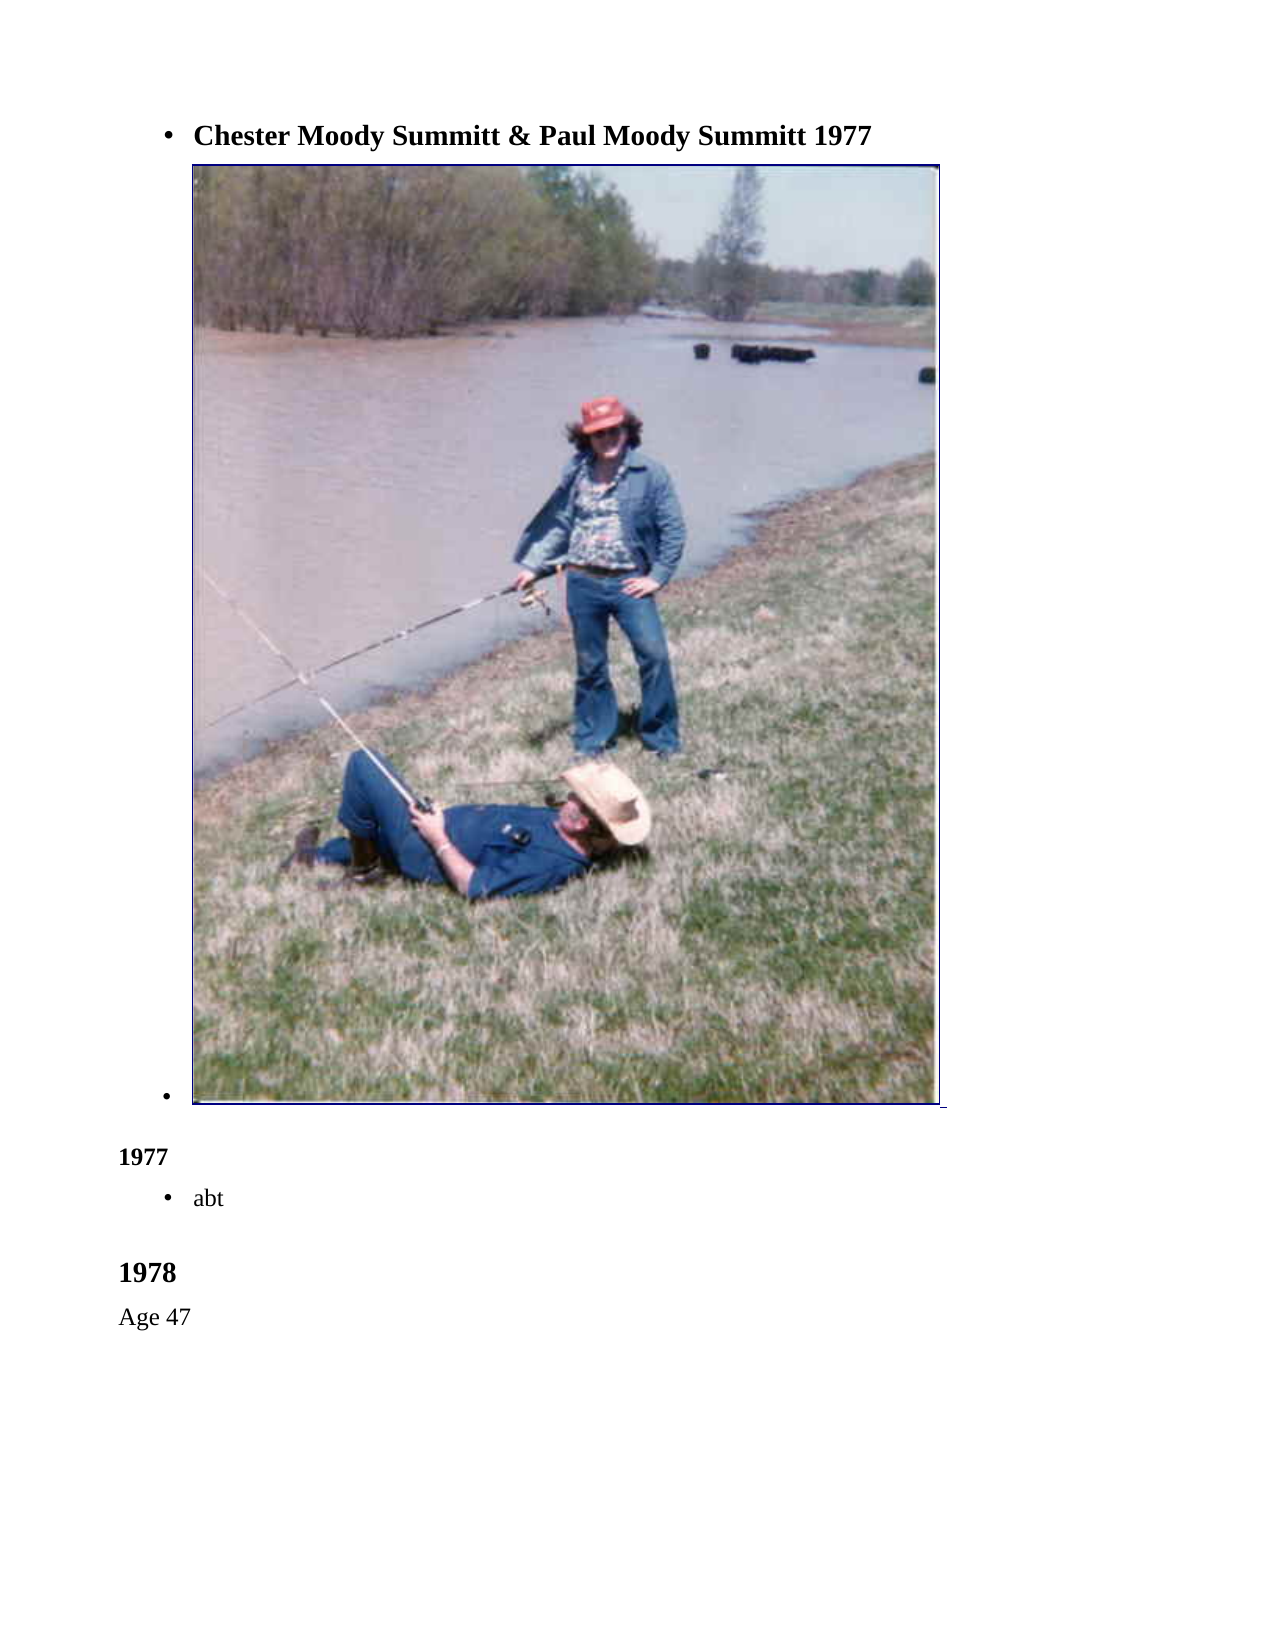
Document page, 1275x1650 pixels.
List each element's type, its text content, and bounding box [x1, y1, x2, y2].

picture [193, 166, 939, 1103]
subtitle 1977 [118, 1142, 1157, 1170]
text Age 47 [118, 1302, 1157, 1330]
subtitle Chester Moody Summitt & Paul Moody Summitt 1977 [164, 118, 1157, 152]
subtitle 1978 [118, 1256, 1157, 1289]
list abt [164, 1183, 1157, 1212]
